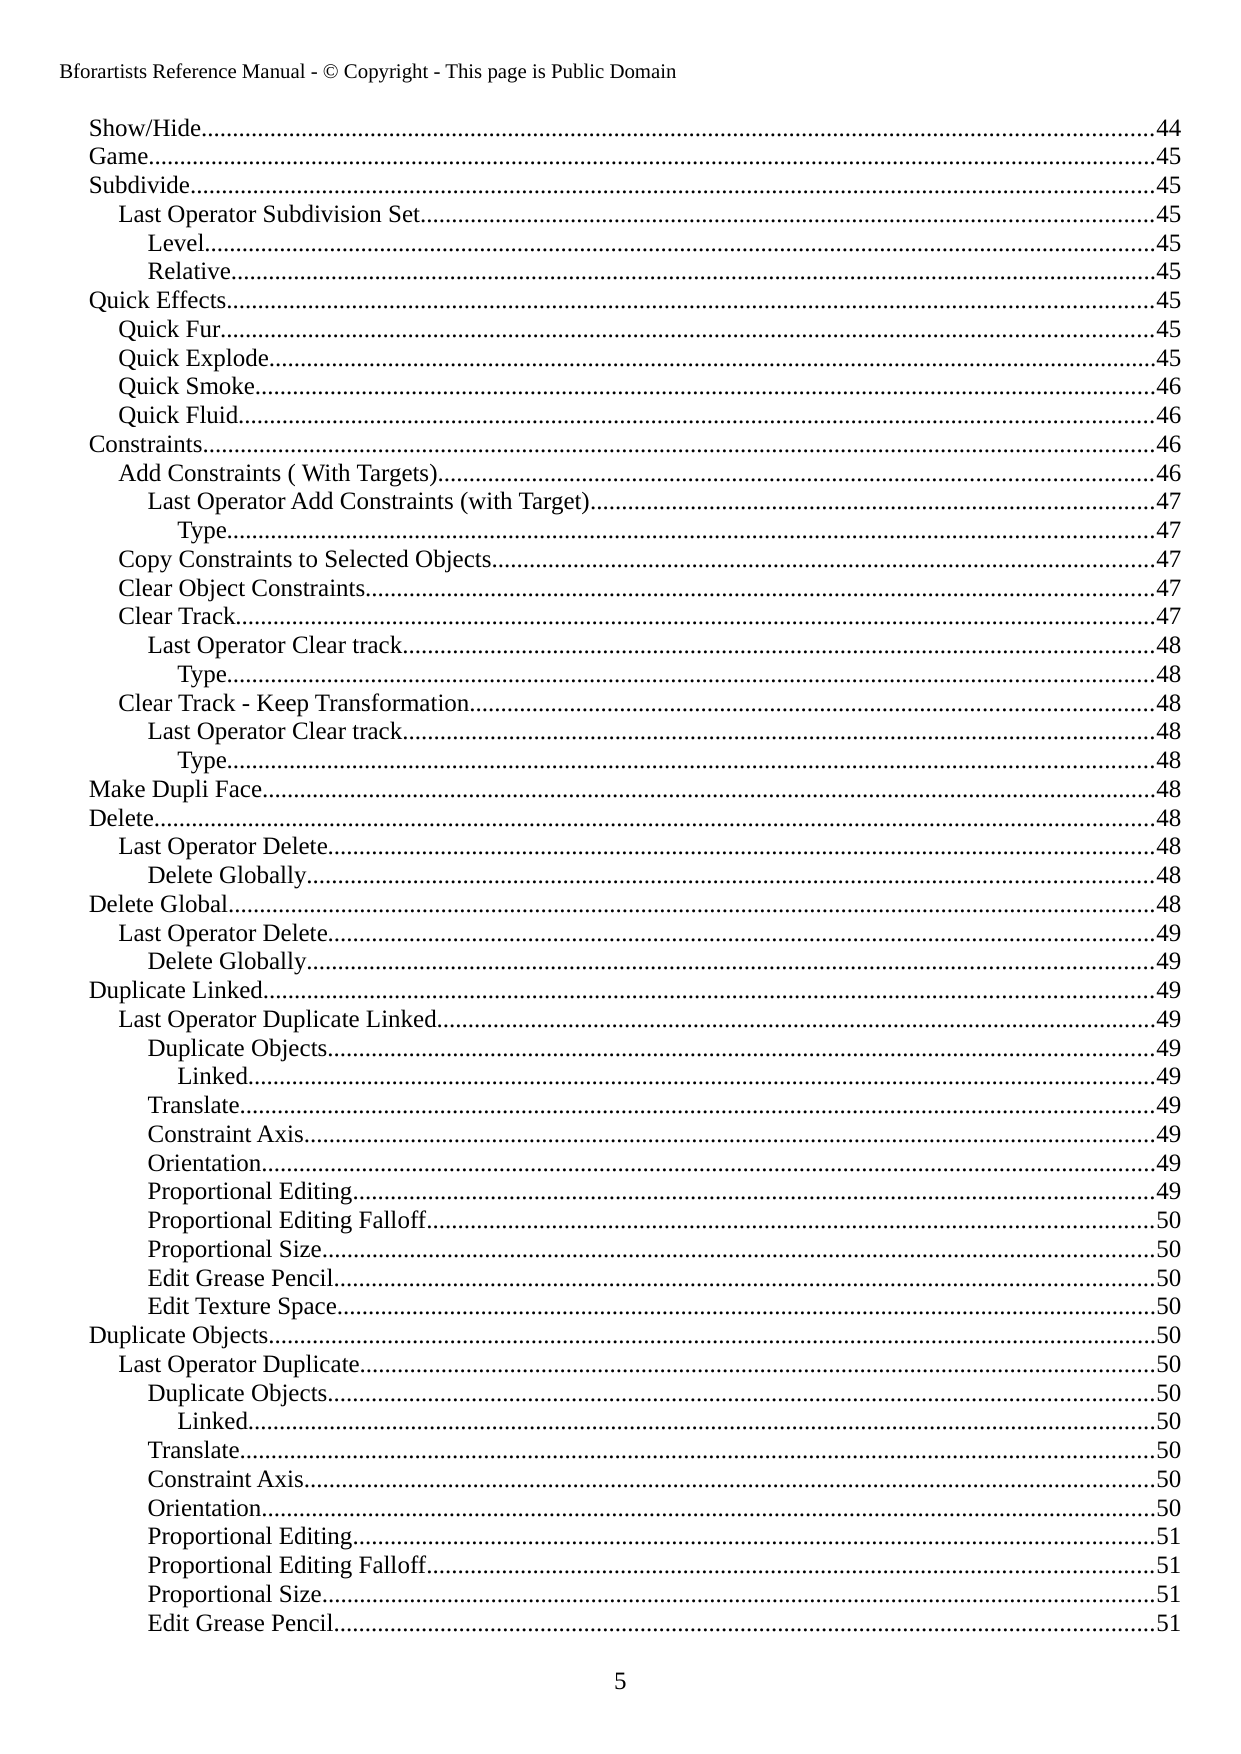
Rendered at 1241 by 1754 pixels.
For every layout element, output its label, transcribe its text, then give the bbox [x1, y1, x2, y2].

text Last Operator Delete 49 [118, 918, 1181, 946]
text Linked 49 [177, 1061, 1181, 1090]
text Proportional Editing 49 [147, 1176, 1181, 1205]
text Duplicate Objects 49 [147, 1033, 1181, 1061]
text Quick Explode 45 [118, 343, 1181, 371]
text Delete Globally 48 [147, 860, 1181, 889]
text Subdivide 45 [88, 170, 1181, 199]
text Translate 50 [147, 1435, 1181, 1464]
text Copy Constraints to Selected Objects 47 [118, 544, 1181, 573]
text Last Operator Delete 48 [118, 831, 1181, 860]
text Proportional Size 50 [147, 1234, 1181, 1263]
text Level 45 [147, 228, 1181, 256]
text Constraints 46 [88, 429, 1181, 458]
text Quick Smoke 46 [118, 371, 1181, 400]
text Game 45 [88, 141, 1181, 170]
text Proportional Editing Falloff 50 [147, 1205, 1181, 1234]
text Last Operator Add Constraints (with Target) 47 [147, 486, 1181, 515]
text Show/Hide 44 [88, 113, 1181, 141]
text Orientation 49 [147, 1148, 1181, 1176]
text Constraint Axis 50 [147, 1464, 1181, 1493]
text Edit Texture Space 50 [147, 1291, 1181, 1320]
text Duplicate Linked 49 [88, 975, 1181, 1004]
text Translate 49 [147, 1090, 1181, 1119]
text Type 48 [177, 659, 1181, 688]
text Orientation 50 [147, 1493, 1181, 1521]
text Last Operator Duplicate Linked 49 [118, 1004, 1181, 1033]
text Duplicate Objects 50 [88, 1320, 1181, 1349]
text Add Constraints ( With Targets) 46 [118, 458, 1181, 486]
text Edit Grease Pencil 51 [147, 1608, 1181, 1636]
text Constraint Axis 49 [147, 1119, 1181, 1148]
text Clear Track 47 [118, 601, 1181, 630]
text Make Dupli Face 48 [88, 774, 1181, 803]
text Duplicate Objects 50 [147, 1378, 1181, 1406]
text Quick Fur 45 [118, 314, 1181, 343]
text Relative 45 [147, 256, 1181, 285]
text Proportional Editing 51 [147, 1521, 1181, 1550]
text Proportional Size 51 [147, 1579, 1181, 1608]
text Type 48 [177, 745, 1181, 774]
text Clear Track - Keep Transformation 48 [118, 688, 1181, 716]
text Type 47 [177, 515, 1181, 544]
text Last Operator Subdivision Set 45 [118, 199, 1181, 228]
text Delete 48 [88, 803, 1181, 831]
text Clear Object Constraints 47 [118, 573, 1181, 601]
text Last Operator Duplicate 50 [118, 1349, 1181, 1378]
text Delete Global 48 [88, 889, 1181, 918]
text Edit Grease Pencil 50 [147, 1263, 1181, 1291]
text Linked 50 [177, 1406, 1181, 1435]
text Delete Globally 49 [147, 946, 1181, 975]
text Last Operator Clear track 48 [147, 716, 1181, 745]
text Quick Effects 45 [88, 285, 1181, 314]
text Quick Fluid 46 [118, 400, 1181, 429]
text Proportional Editing Falloff 51 [147, 1550, 1181, 1579]
text Last Operator Clear track 48 [147, 630, 1181, 659]
